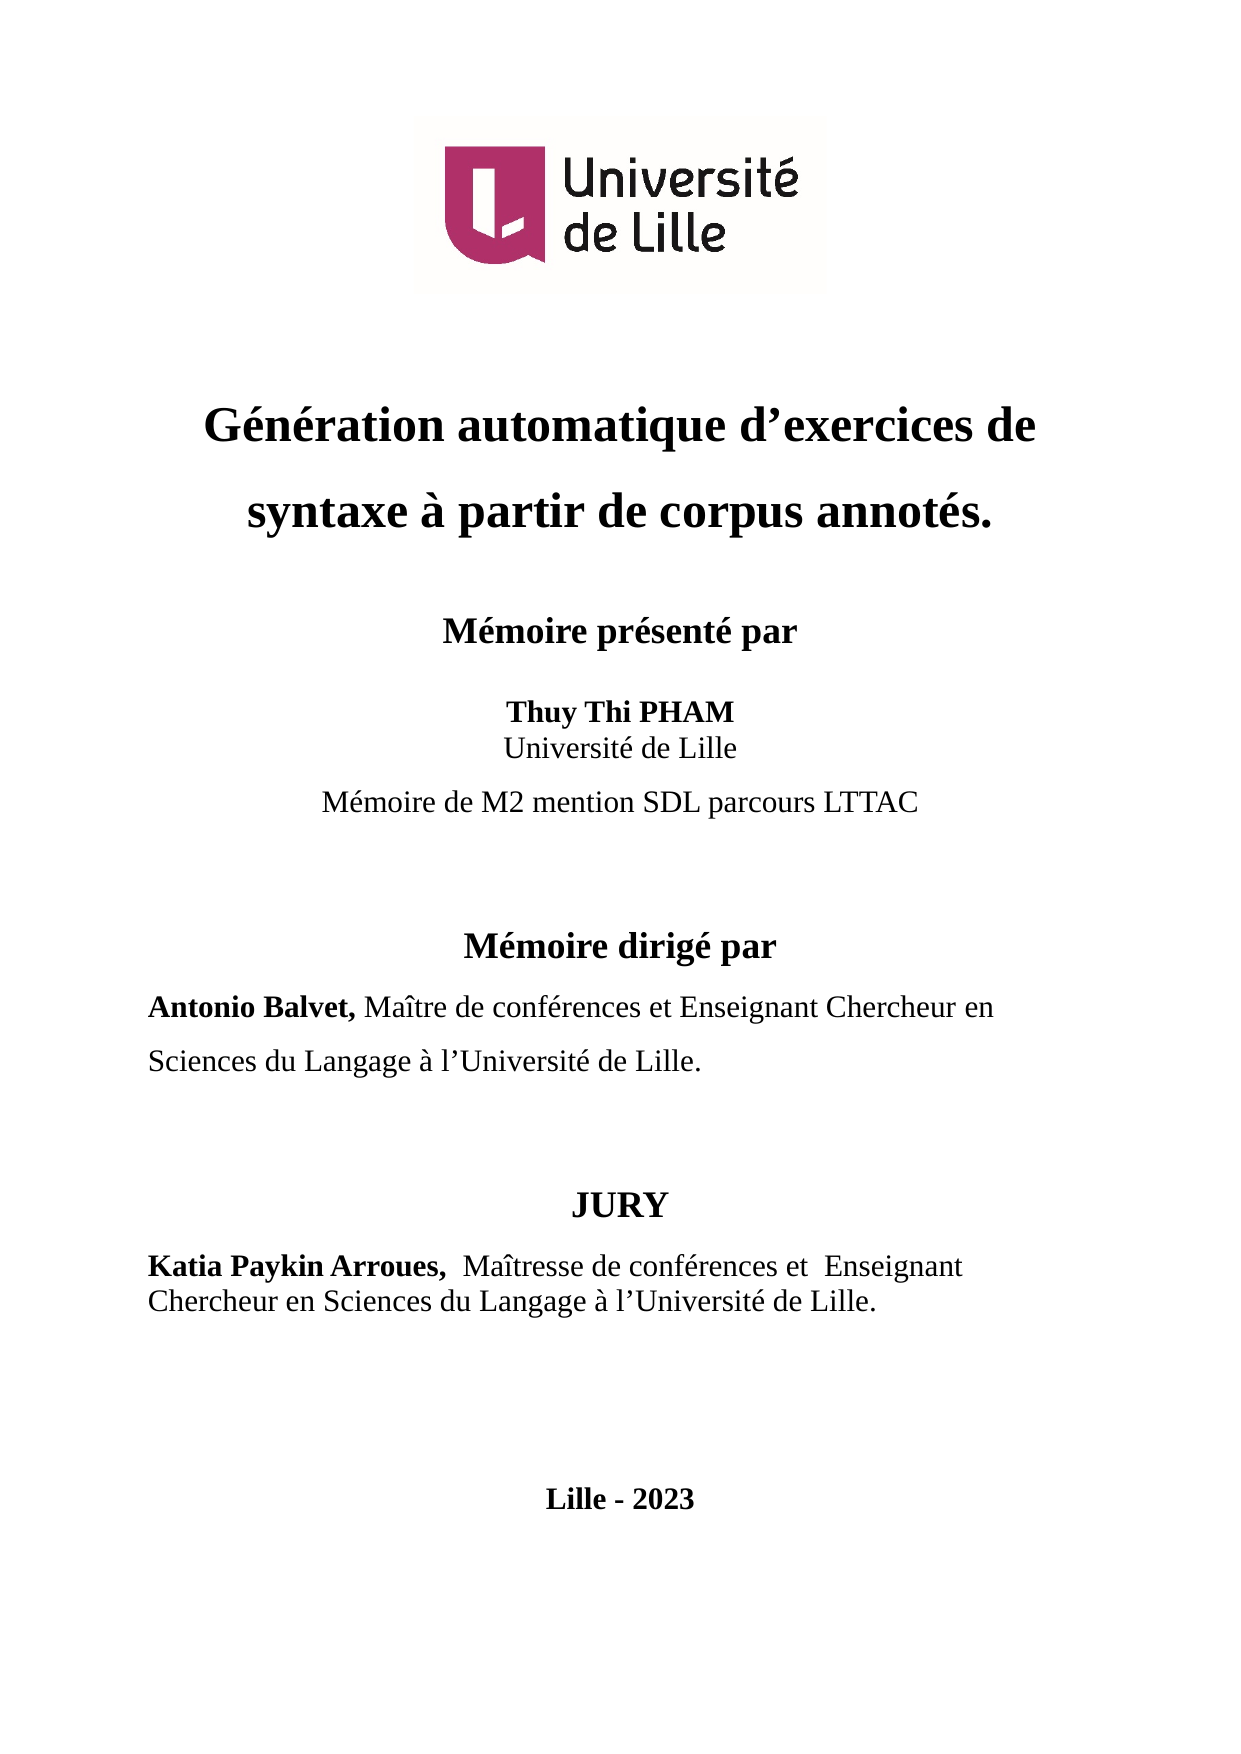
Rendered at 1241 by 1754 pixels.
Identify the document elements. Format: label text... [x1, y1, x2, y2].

text Mémoire dirigé par [148, 923, 1092, 967]
text JURY [148, 1182, 1092, 1225]
text Génération automatique d’exercices de syntaxe à partir de corpus annotés. [148, 394, 1092, 538]
text Lille - 2023 [148, 1480, 1092, 1516]
text Université de Lille [148, 729, 1092, 765]
subtitle Mémoire présenté par [148, 609, 1092, 652]
picture [413, 116, 827, 294]
text Antonio Balvet, Maître de conférences et Enseignant Chercheur en Sciences du Langage à l’Université de Lille. [148, 988, 1092, 1078]
text Mémoire de M2 mention SDL parcours LTTAC [148, 783, 1092, 819]
subtitle Thuy Thi PHAM [148, 693, 1092, 729]
text Katia Paykin Arroues, Maîtresse de conférences et Enseignant Chercheur en Sciences du Langage à l’Université de Lille. [148, 1247, 1092, 1319]
